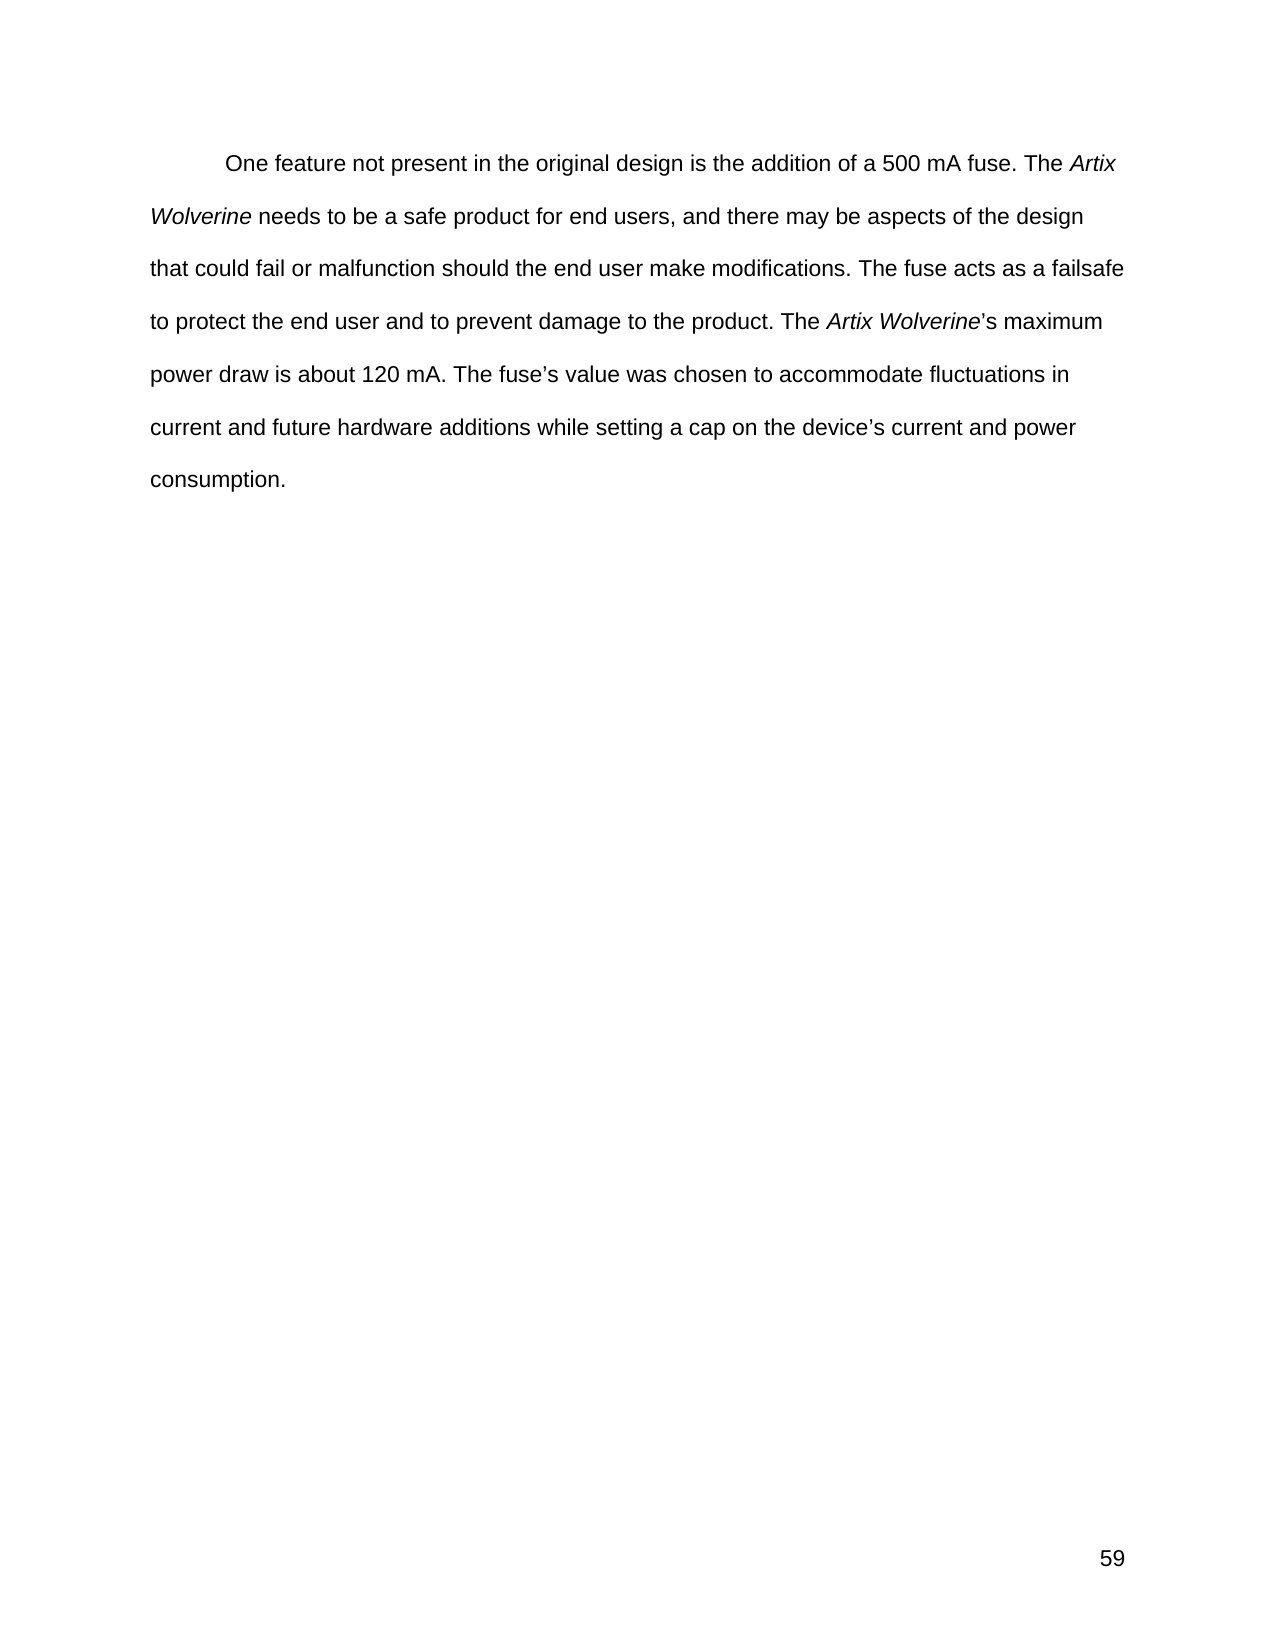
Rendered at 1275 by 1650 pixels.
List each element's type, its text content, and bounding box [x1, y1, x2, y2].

text One feature not present in the original design is the addition of a 500 mA fuse. The Artix Wolverine needs to be a safe product for end users, and there may be aspects of the design that could fail or malfunction should the end user make modifications. The fuse acts as a failsafe to protect the end user and to prevent damage to the product. The Artix Wolverine’s maximum power draw is about 120 mA. The fuse’s value was chosen to accommodate fluctuations in current and future hardware additions while setting a cap on the device’s current and power consumption. [150, 150, 1125, 493]
